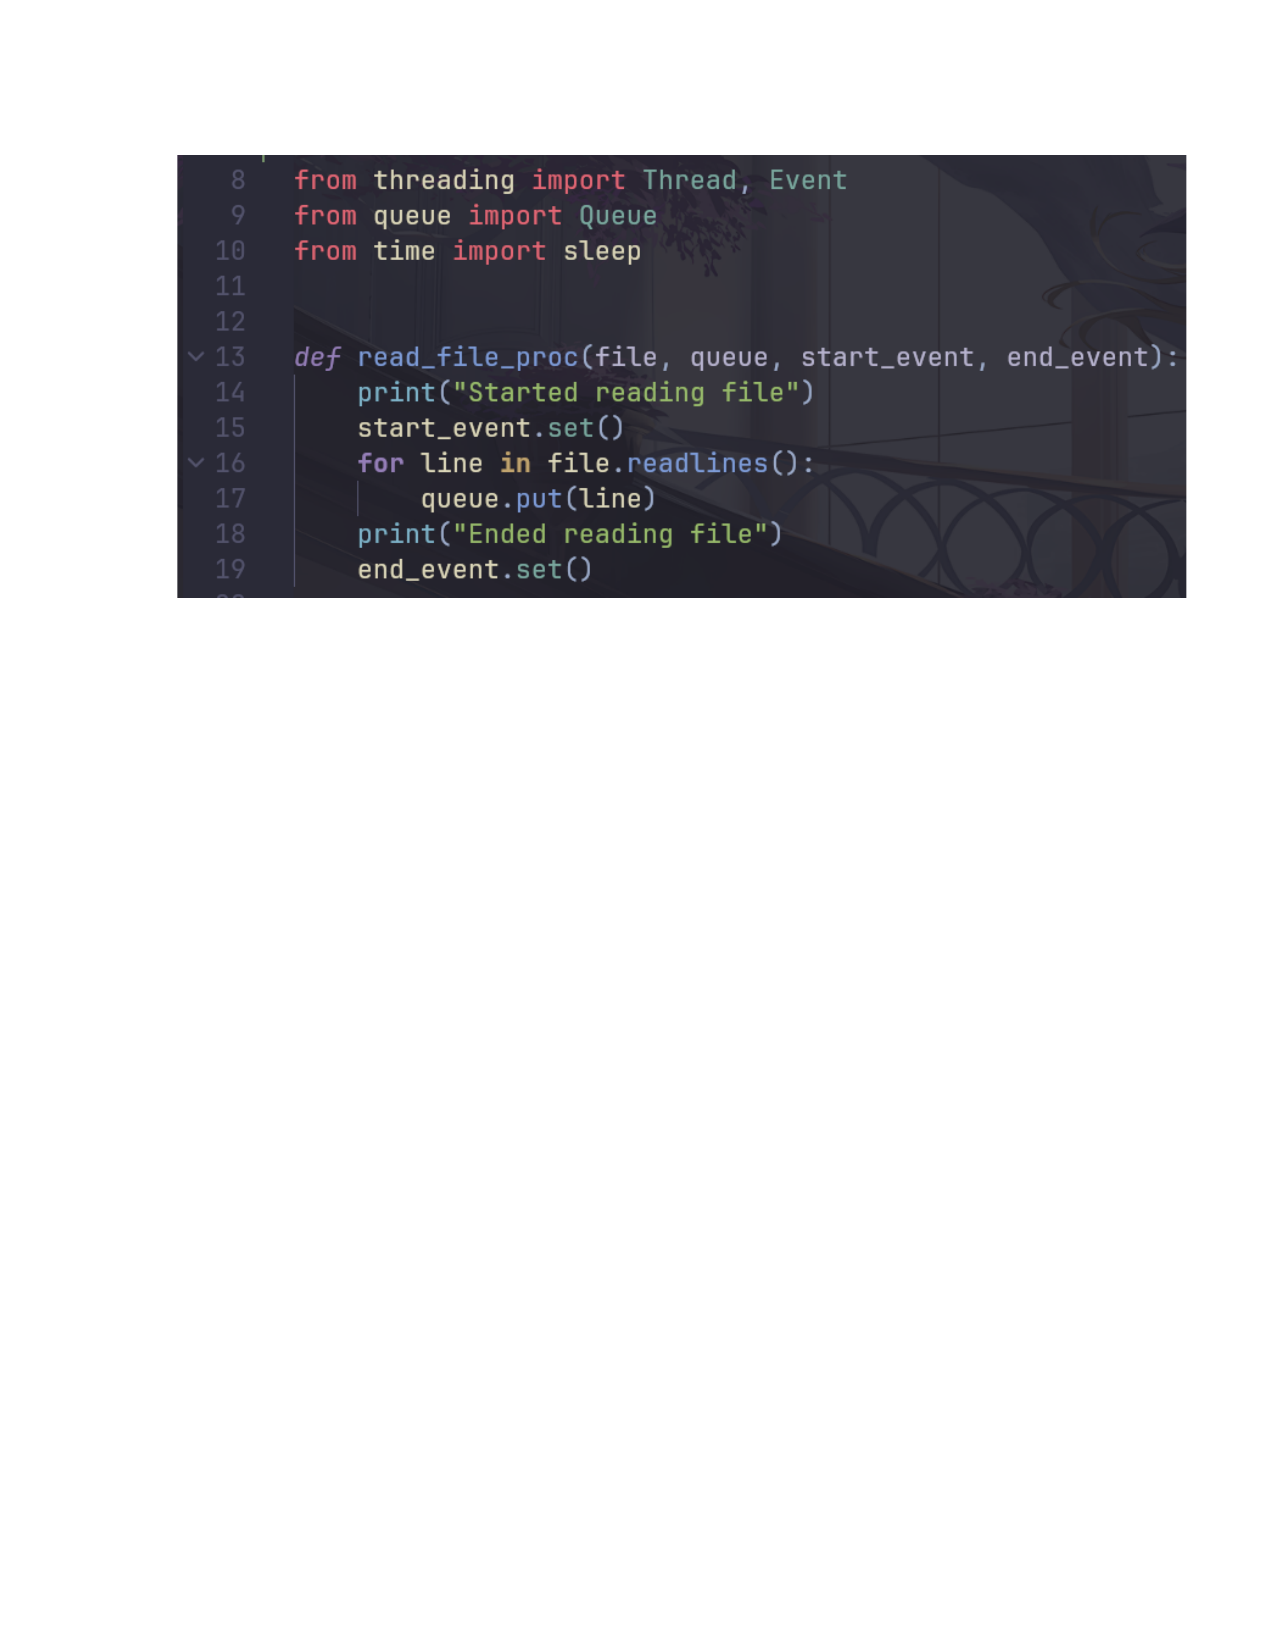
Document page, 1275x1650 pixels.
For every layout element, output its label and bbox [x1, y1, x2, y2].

picture [177, 155, 1187, 598]
